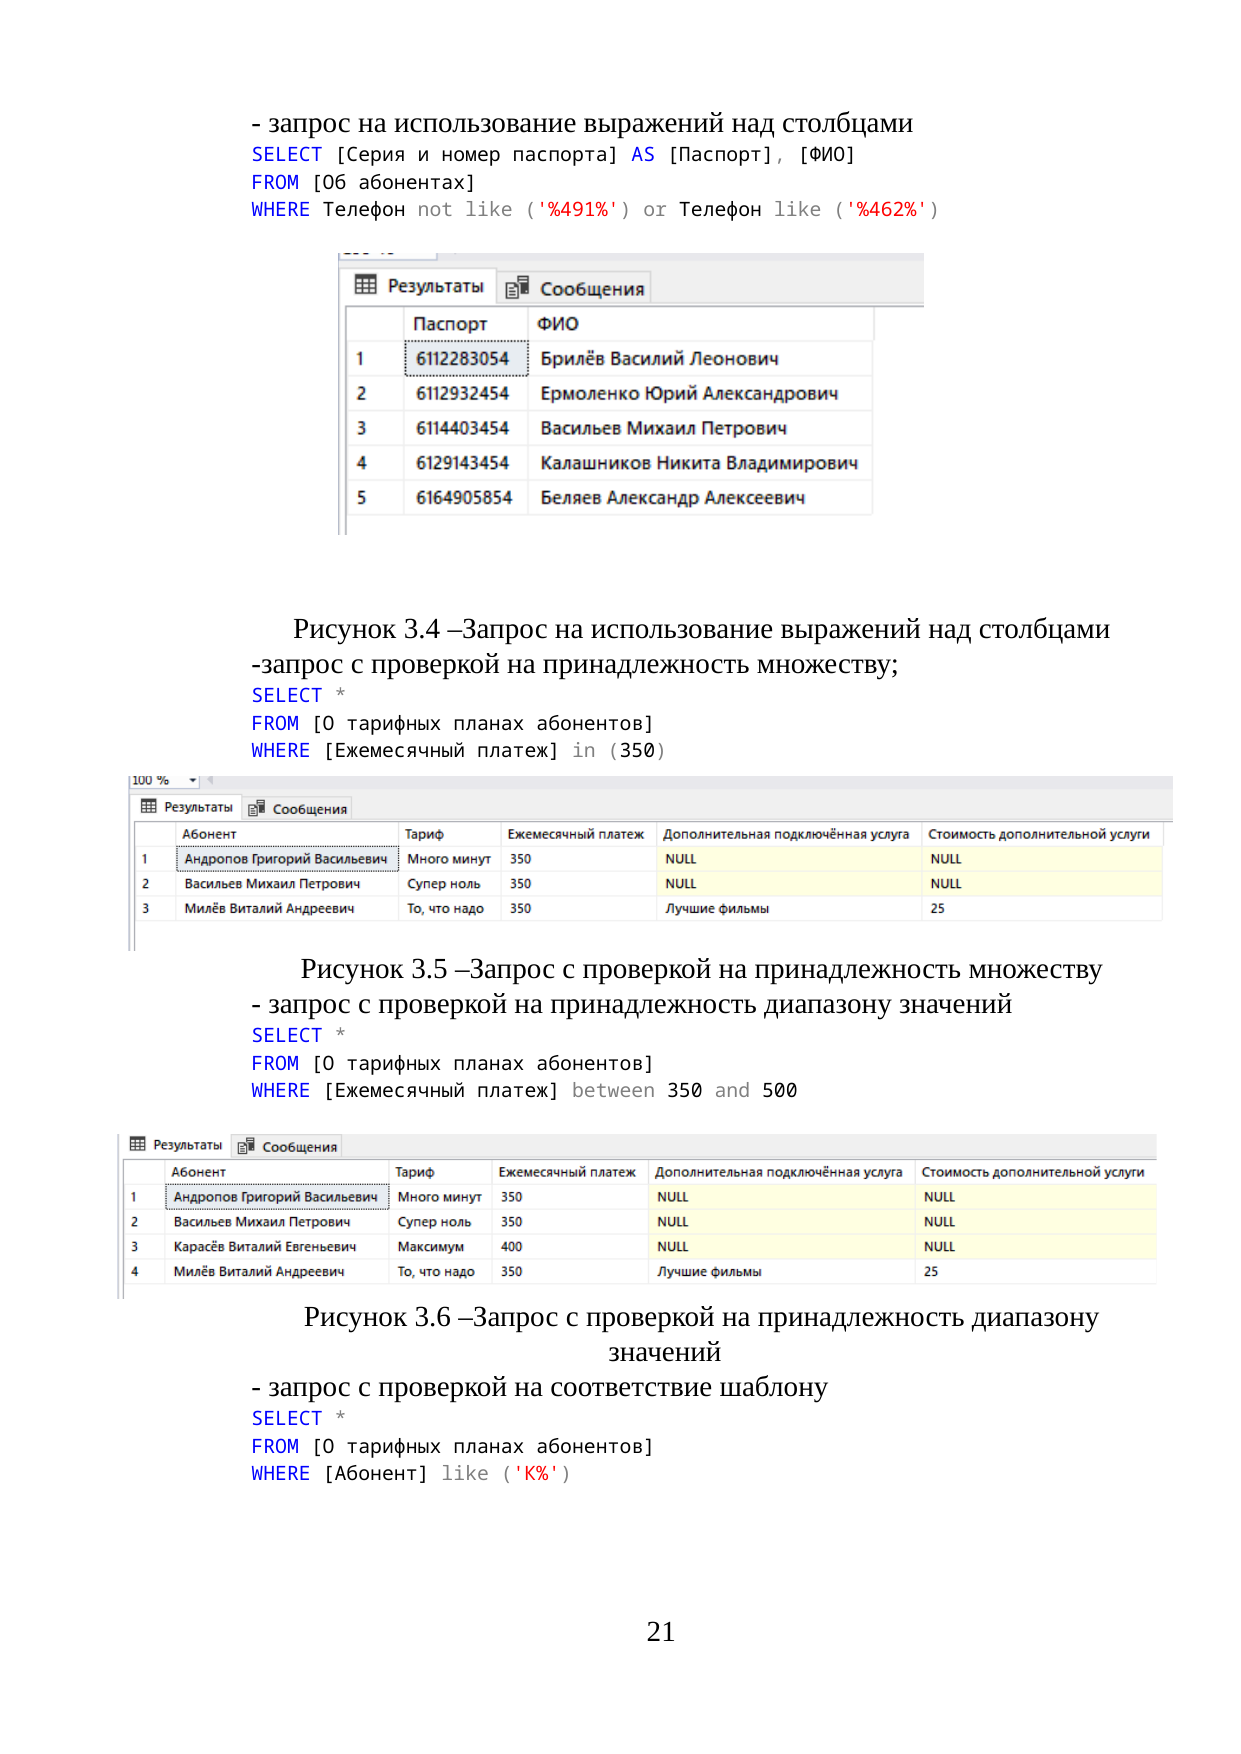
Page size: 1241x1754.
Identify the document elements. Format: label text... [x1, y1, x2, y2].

text - запрос с проверкой на принадлежность диапазону значений [177, 986, 1152, 1020]
text Рисунок 3.4 –Запрос на использование выражений над столбцами [177, 611, 1152, 645]
text - запрос с проверкой на соответствие шаблону [177, 1369, 1152, 1402]
picture [117, 1161, 635, 1299]
picture [128, 797, 658, 951]
text SELECT [Серия и номер паспорта] AS [Паспорт], [ФИО] [177, 140, 1152, 167]
text WHERE Телефон not like ('%491%') or Телефон like ('%462%') [177, 195, 1152, 222]
text -запрос с проверкой на принадлежность множеству; [177, 646, 1152, 680]
text FROM [О тарифных планах абонентов] [177, 1432, 1152, 1459]
text - запрос на использование выражений над столбцами [177, 105, 1152, 138]
text SELECT * [177, 681, 1152, 708]
text WHERE [Ежемесячный платеж] between 350 and 500 [177, 1076, 1152, 1103]
text FROM [О тарифных планах абонентов] [177, 1049, 1152, 1076]
text WHERE [Абонент] like ('К%') [177, 1459, 1152, 1486]
text SELECT * [177, 1404, 1152, 1431]
text Рисунок 3.6 –Запрос с проверкой на принадлежность диапазону значений [177, 1104, 1152, 1368]
text WHERE [Ежемесячный платеж] in (350) [177, 736, 1152, 763]
picture [338, 294, 485, 535]
text Рисунок 3.5 –Запрос с проверкой на принадлежность множеству [177, 764, 1152, 985]
text FROM [Об абонентах] [177, 168, 1152, 195]
text SELECT * [177, 1021, 1152, 1048]
text FROM [О тарифных планах абонентов] [177, 709, 1152, 736]
